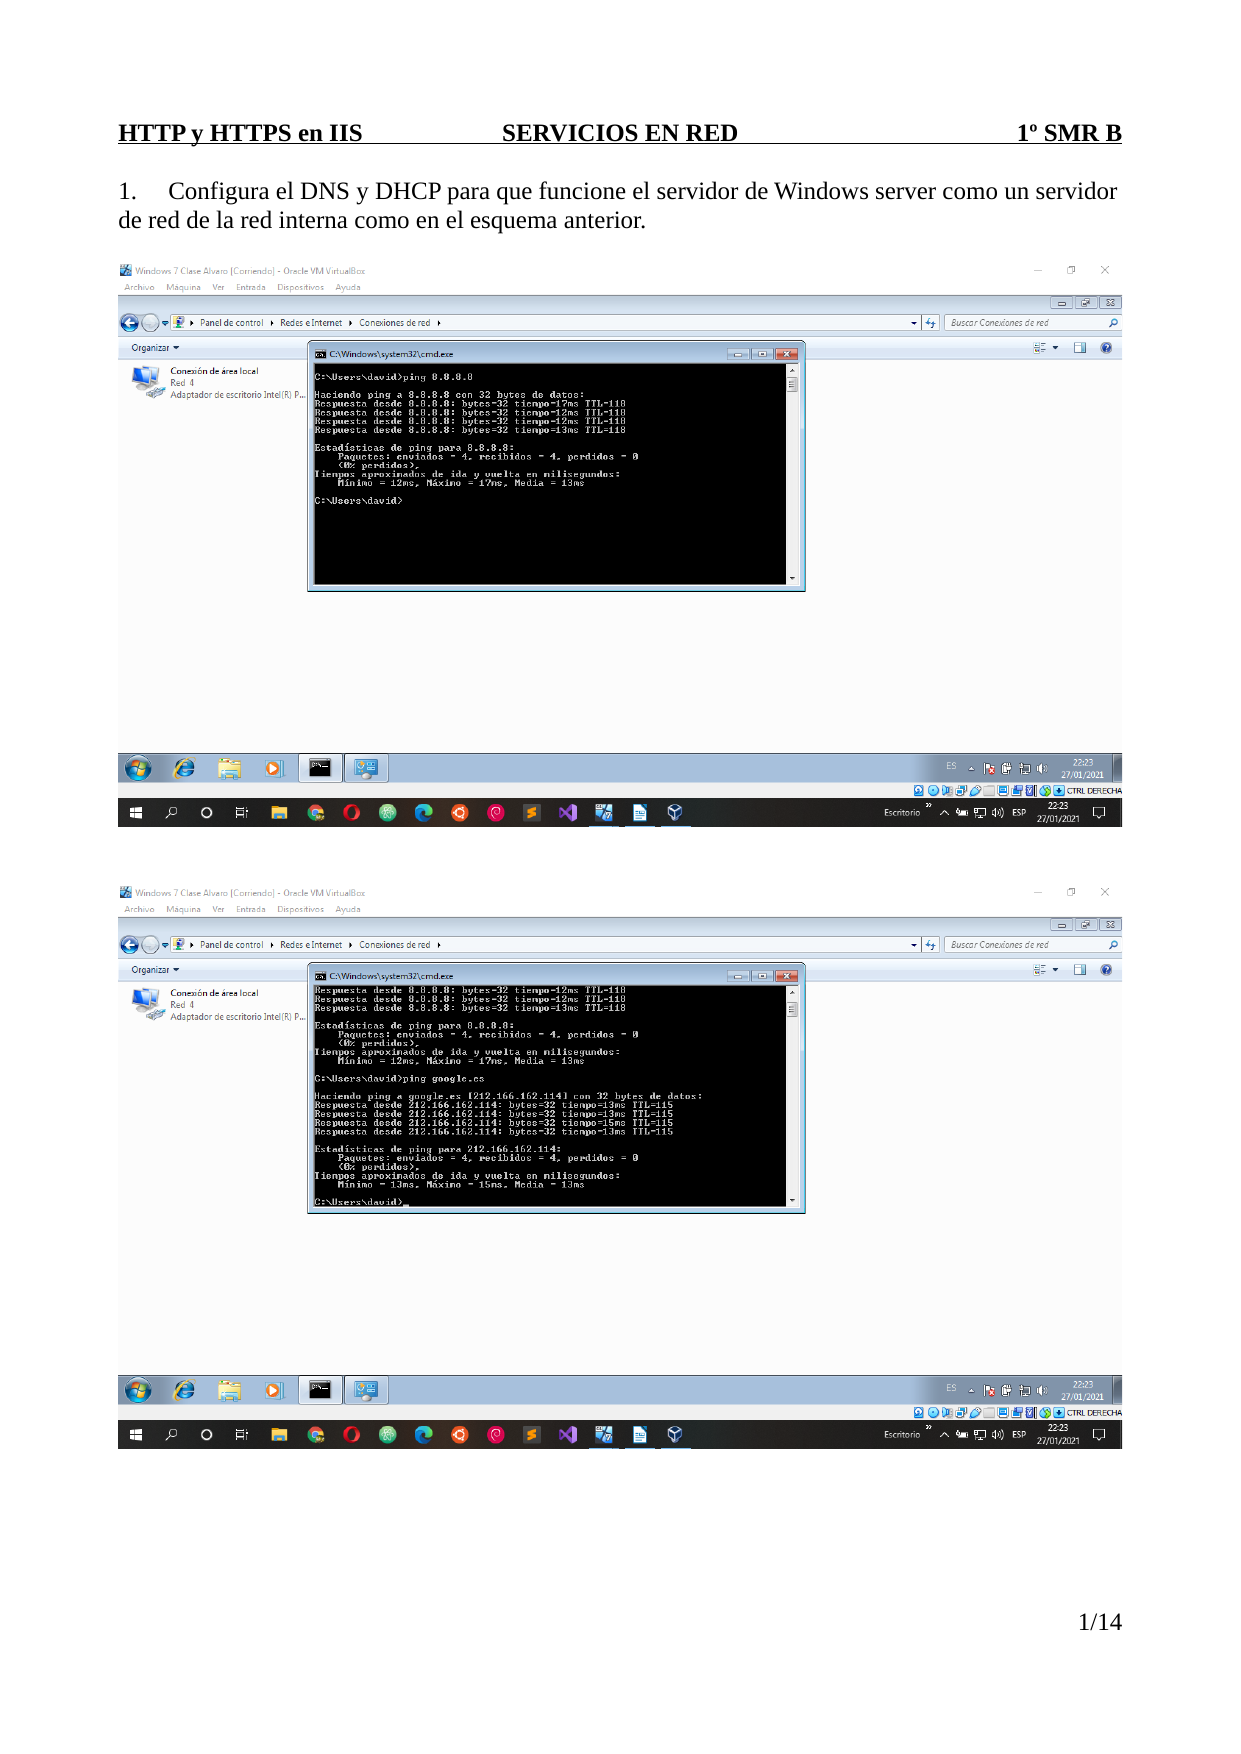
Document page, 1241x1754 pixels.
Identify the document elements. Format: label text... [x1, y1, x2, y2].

picture [118, 884, 1123, 1449]
text 1. Configura el DNS y DHCP para que funcione el servidor de Windows server como un servidor de red de la red interna como en el esquema anterior. [118, 176, 1122, 234]
picture [118, 262, 1123, 827]
